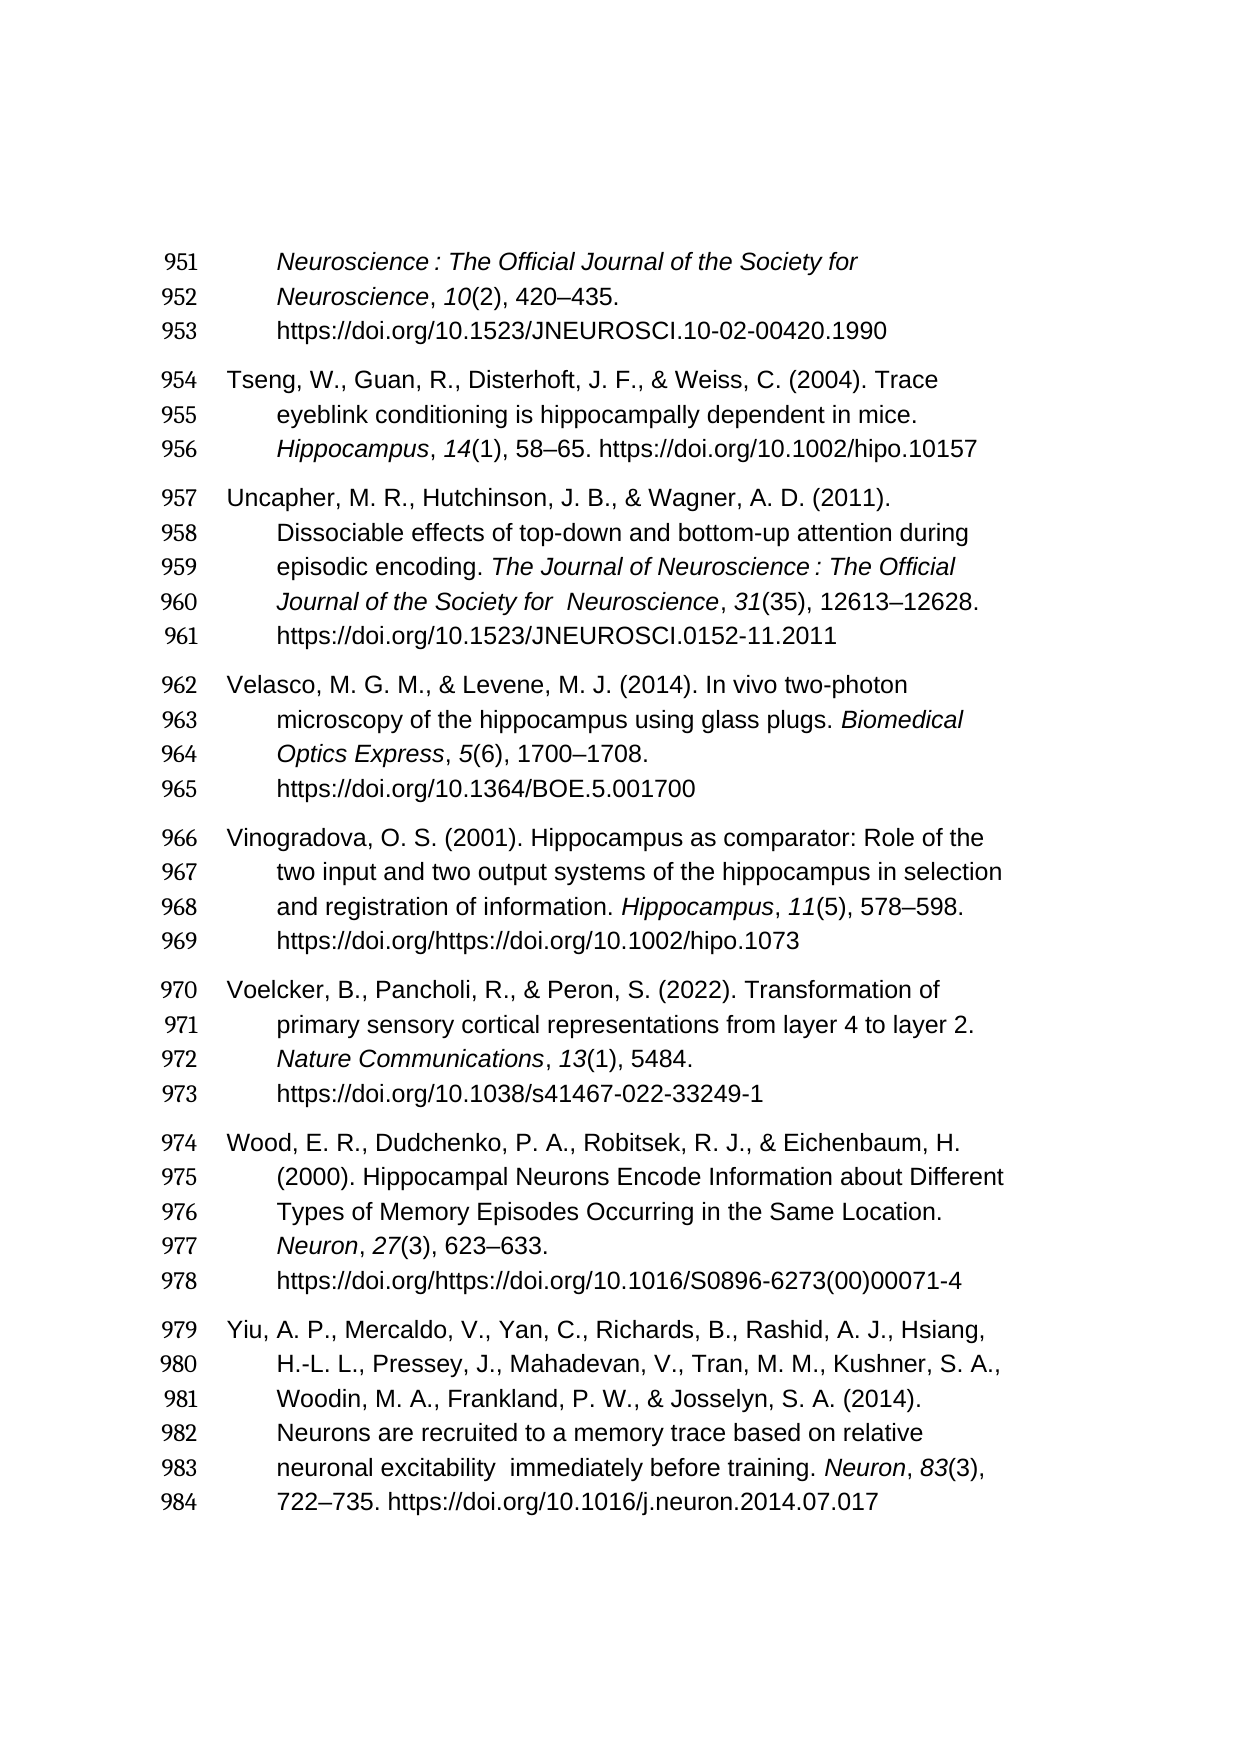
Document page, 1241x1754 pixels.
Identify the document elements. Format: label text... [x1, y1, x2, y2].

text Vinogradova, O. S. (2001). Hippocampus as comparator: Role of the two input and two output systems of the hippocampus in selection and registration of information. Hippocampus, 11(5), 578–598. https://doi.org/https://doi.org/10.1002/hipo.1073 [226, 823, 1014, 955]
text Voelcker, B., Pancholi, R., & Peron, S. (2022). Transformation of primary sensory cortical representations from layer 4 to layer 2. Nature Communications, 13(1), 5484. https://doi.org/10.1038/s41467-022-33249-1 [226, 975, 1014, 1107]
text Neuroscience : The Official Journal of the Society for Neuroscience, 10(2), 420–435. https://doi.org/10.1523/JNEUROSCI.10-02-00420.1990 [226, 247, 1014, 345]
text Yiu, A. P., Mercaldo, V., Yan, C., Richards, B., Rashid, A. J., Hsiang, H.-L. L., Pressey, J., Mahadevan, V., Tran, M. M., Kushner, S. A., Woodin, M. A., Frankland, P. W., & Josselyn, S. A. (2014). Neurons are recruited to a memory trace based on relative neuronal excitability immediately before training. Neuron, 83(3), 722–735. https://doi.org/10.1016/j.neuron.2014.07.017 [226, 1315, 1014, 1516]
text Wood, E. R., Dudchenko, P. A., Robitsek, R. J., & Eichenbaum, H. (2000). Hippocampal Neurons Encode Information about Different Types of Memory Episodes Occurring in the Same Location. Neuron, 27(3), 623–633. https://doi.org/https://doi.org/10.1016/S0896-6273(00)00071-4 [226, 1128, 1014, 1294]
text Uncapher, M. R., Hutchinson, J. B., & Wagner, A. D. (2011). Dissociable effects of top-down and bottom-up attention during episodic encoding. The Journal of Neuroscience : The Official Journal of the Society for Neuroscience, 31(35), 12613–12628. https://doi.org/10.1523/JNEUROSCI.0152-11.2011 [226, 483, 1014, 650]
text Velasco, M. G. M., & Levene, M. J. (2014). In vivo two-photon microscopy of the hippocampus using glass plugs. Biomedical Optics Express, 5(6), 1700–1708. https://doi.org/10.1364/BOE.5.001700 [226, 670, 1014, 802]
text Tseng, W., Guan, R., Disterhoft, J. F., & Weiss, C. (2004). Trace eyeblink conditioning is hippocampally dependent in mice. Hippocampus, 14(1), 58–65. https://doi.org/10.1002/hipo.10157 [226, 365, 1014, 463]
